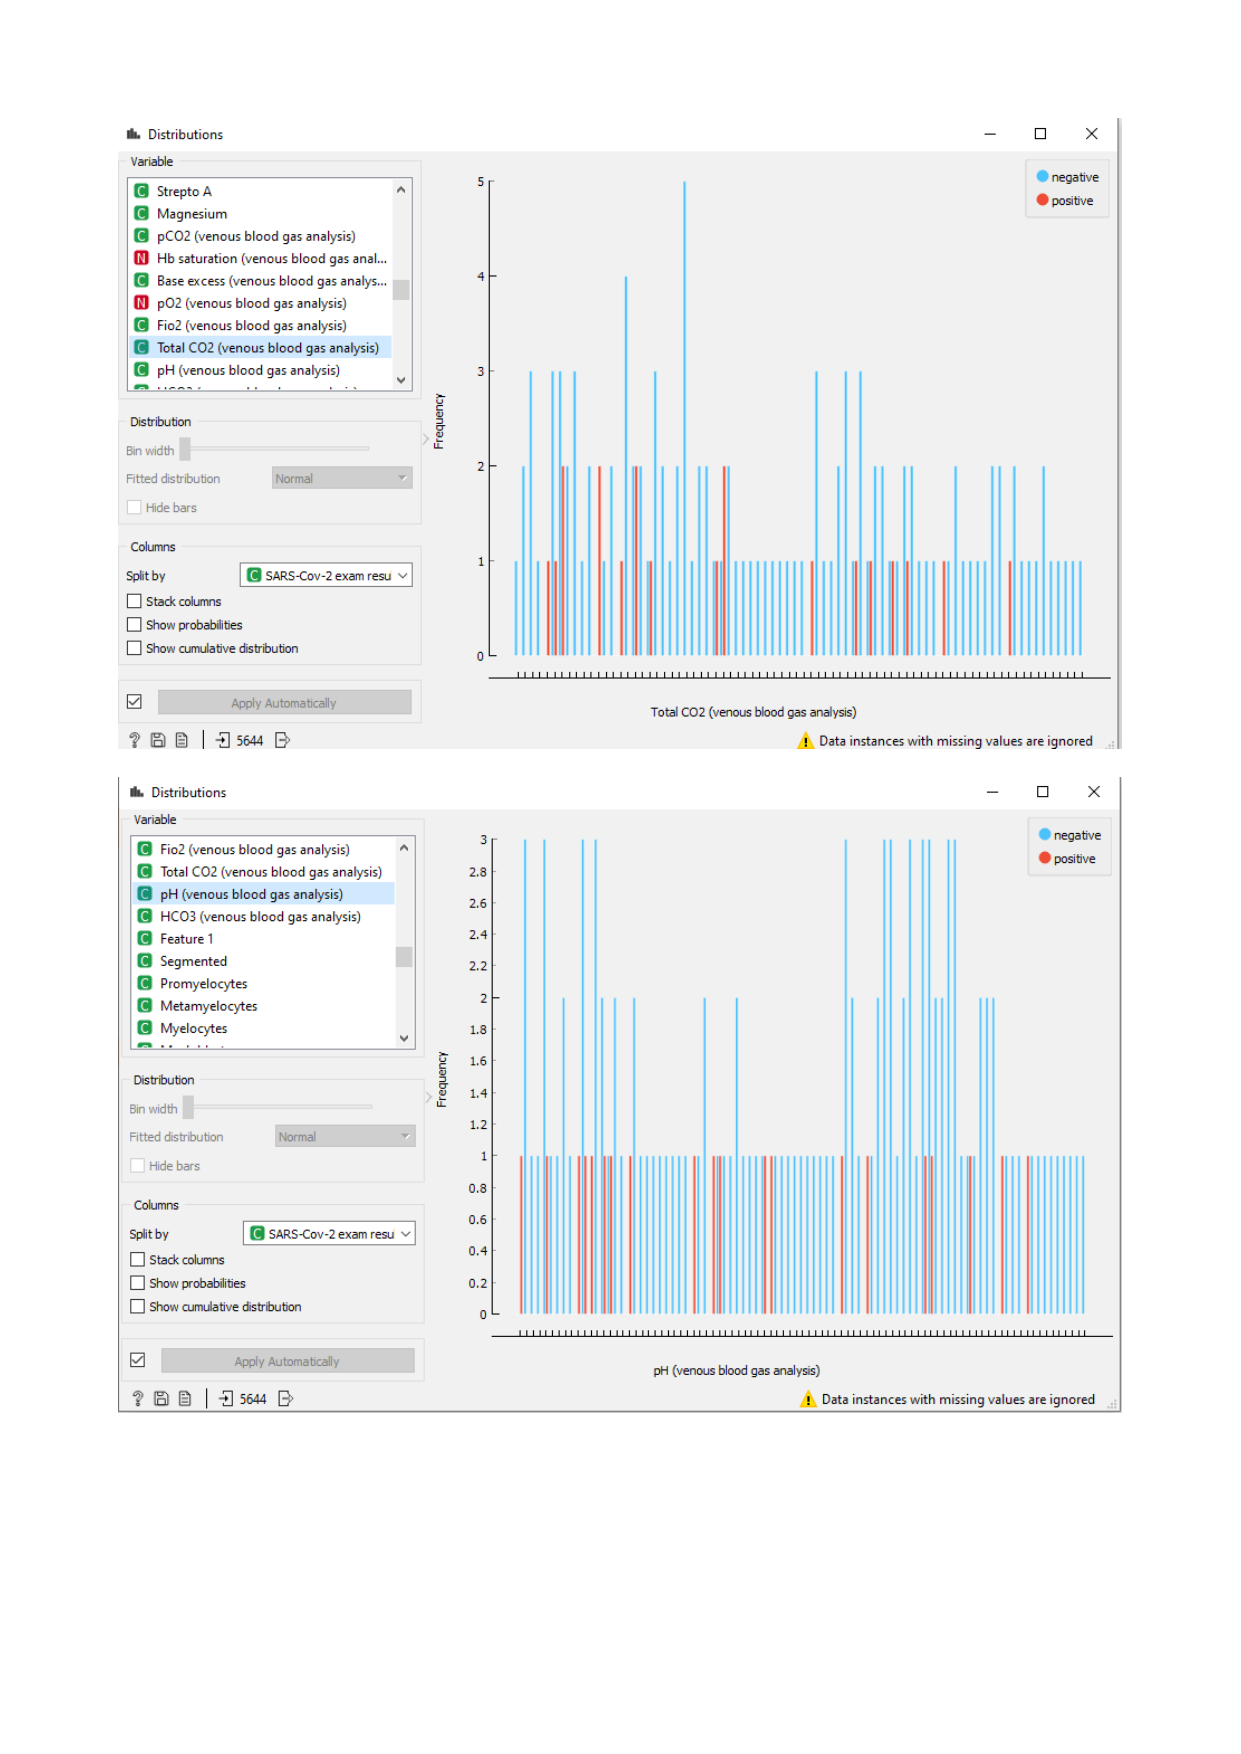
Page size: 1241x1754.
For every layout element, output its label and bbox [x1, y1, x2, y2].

picture [118, 777, 1122, 1413]
picture [118, 118, 1122, 749]
